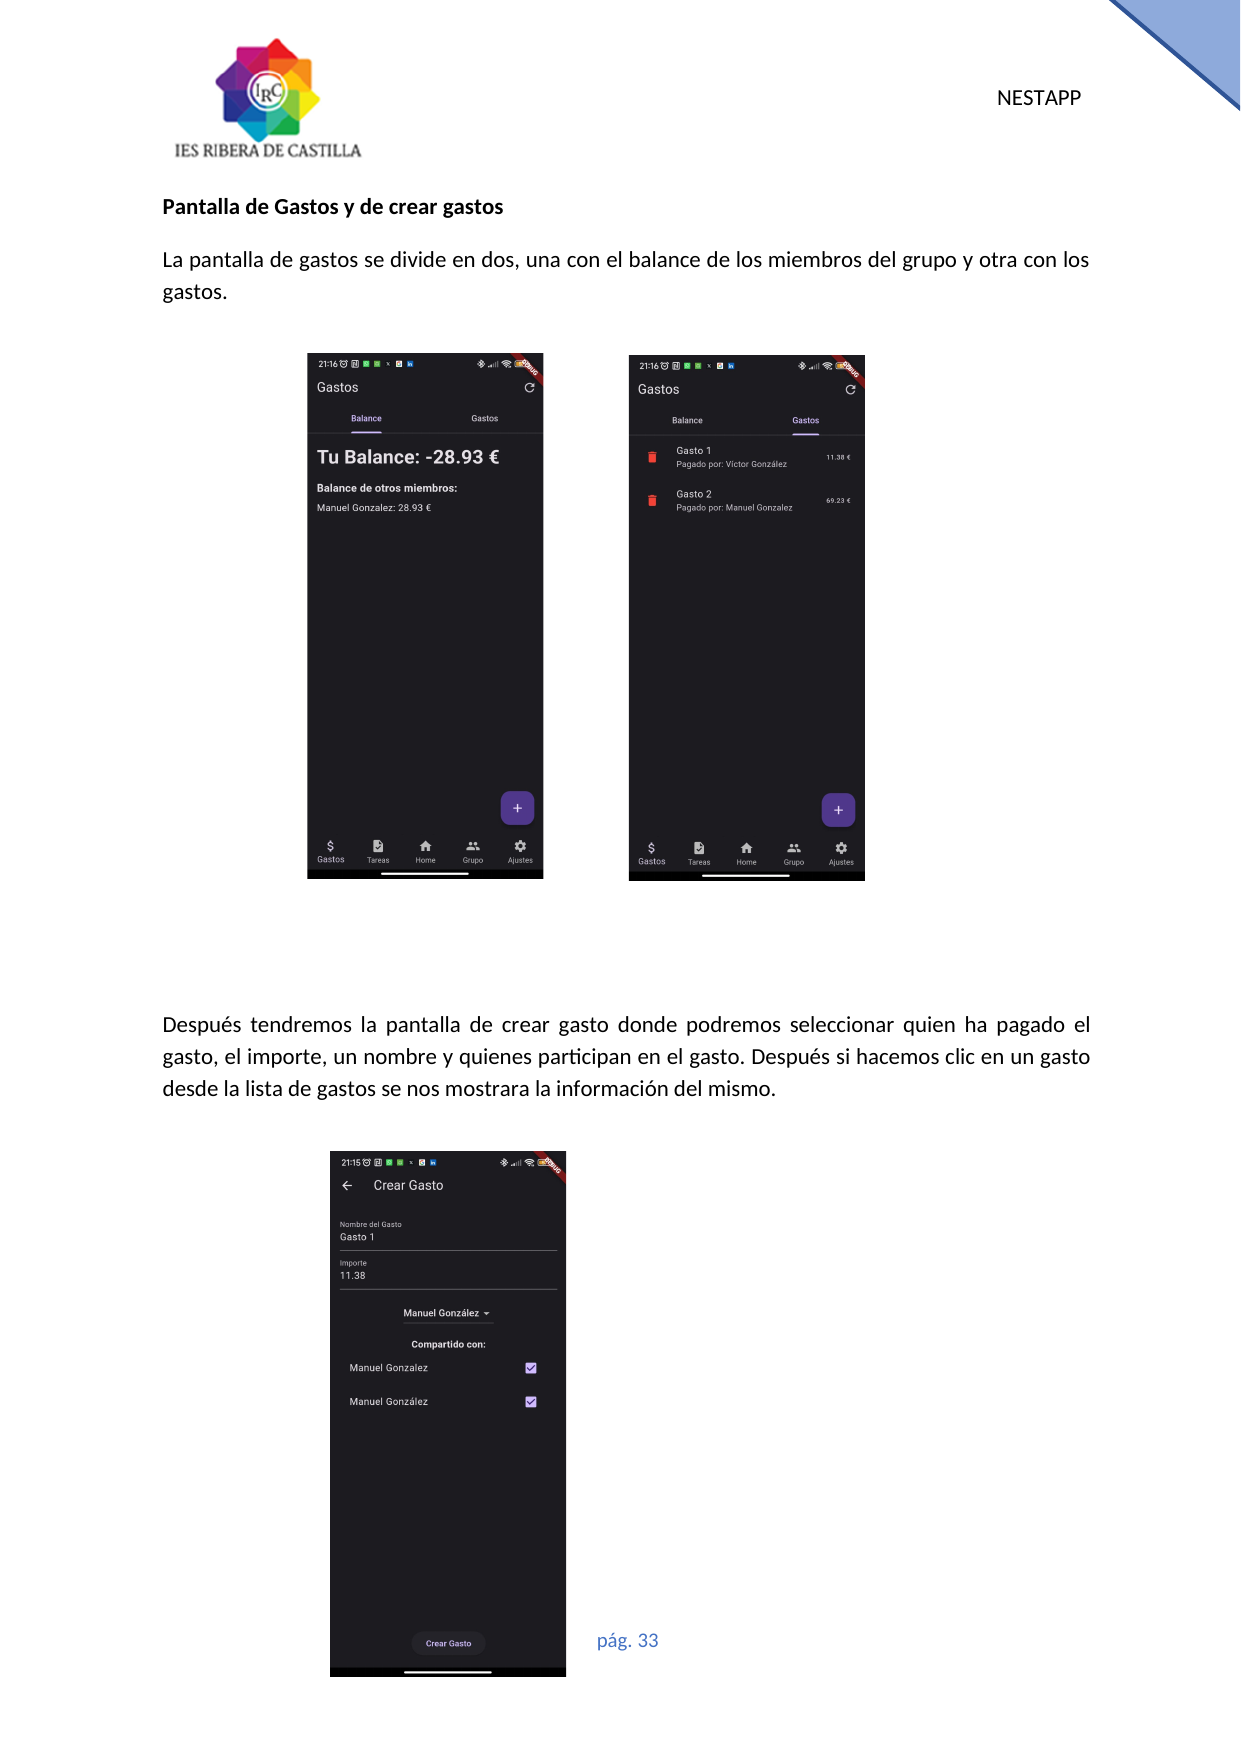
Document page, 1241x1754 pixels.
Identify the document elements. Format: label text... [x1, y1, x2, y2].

picture [330, 1151, 567, 1677]
subtitle Después tendremos la pantalla de crear gasto donde podremos seleccionar quien ha pagado el gasto, el importe, un nombre y quienes participan en el gasto. Después si hacemos clic en un gasto desde la lista de gastos se nos mostrara la información del mismo. [162, 1010, 1093, 1102]
picture [307, 353, 544, 879]
picture [173, 29, 366, 164]
subtitle La pantalla de gastos se divide en dos, una con el balance de los miembros del grupo y otra con los gastos. [162, 245, 1093, 305]
subtitle Pantalla de Gastos y de crear gastos [162, 192, 1093, 220]
picture [628, 355, 865, 881]
